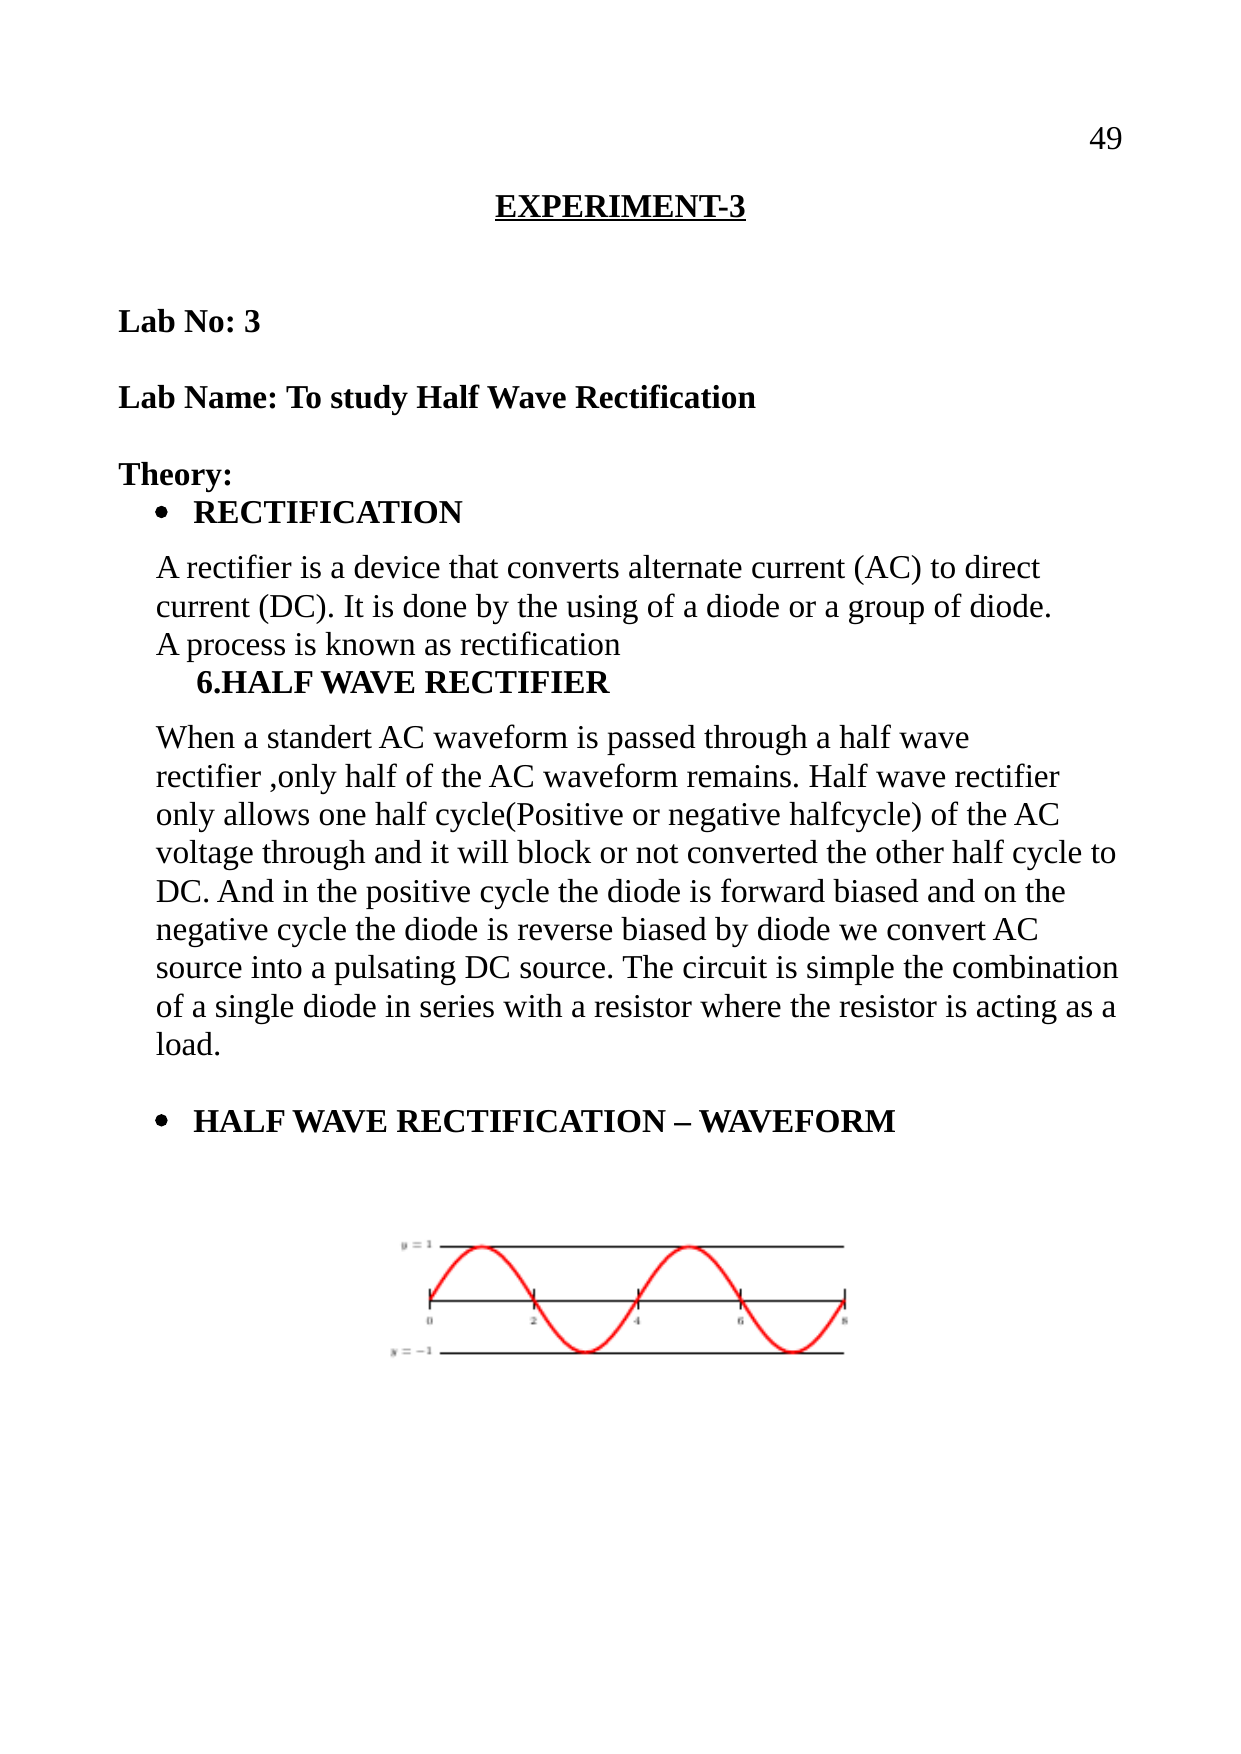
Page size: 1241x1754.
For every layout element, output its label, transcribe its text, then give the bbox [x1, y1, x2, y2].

list HALF WAVE RECTIFIER [196, 663, 1122, 701]
text EXPERIMENT-3 [118, 186, 1122, 224]
list RECTIFICATION [156, 493, 1122, 531]
text Lab No: 3 [118, 301, 1122, 339]
text Theory: [118, 454, 1122, 493]
text When a standert AC waveform is passed through a half wave rectifier ,only half of the AC waveform remains. Half wave rectifier only allows one half cycle(Positive or negative halfcycle) of the AC voltage through and it will block or not converted the other half cycle to DC. And in the positive cycle the diode is forward biased and on the negative cycle the diode is reverse biased by diode we convert AC source into a pulsating DC source. The circuit is simple the combination of a single diode in series with a resistor where the resistor is acting as a load. [156, 718, 1122, 1063]
text Lab Name: To study Half Wave Rectification [118, 378, 1122, 416]
text A process is known as rectification [156, 624, 1122, 663]
list HALF WAVE RECTIFICATION – WAVEFORM [156, 1101, 1122, 1139]
text A rectifier is a device that converts alternate current (AC) to direct current (DC). It is done by the using of a diode or a group of diode. [156, 548, 1122, 624]
picture [380, 1194, 880, 1392]
